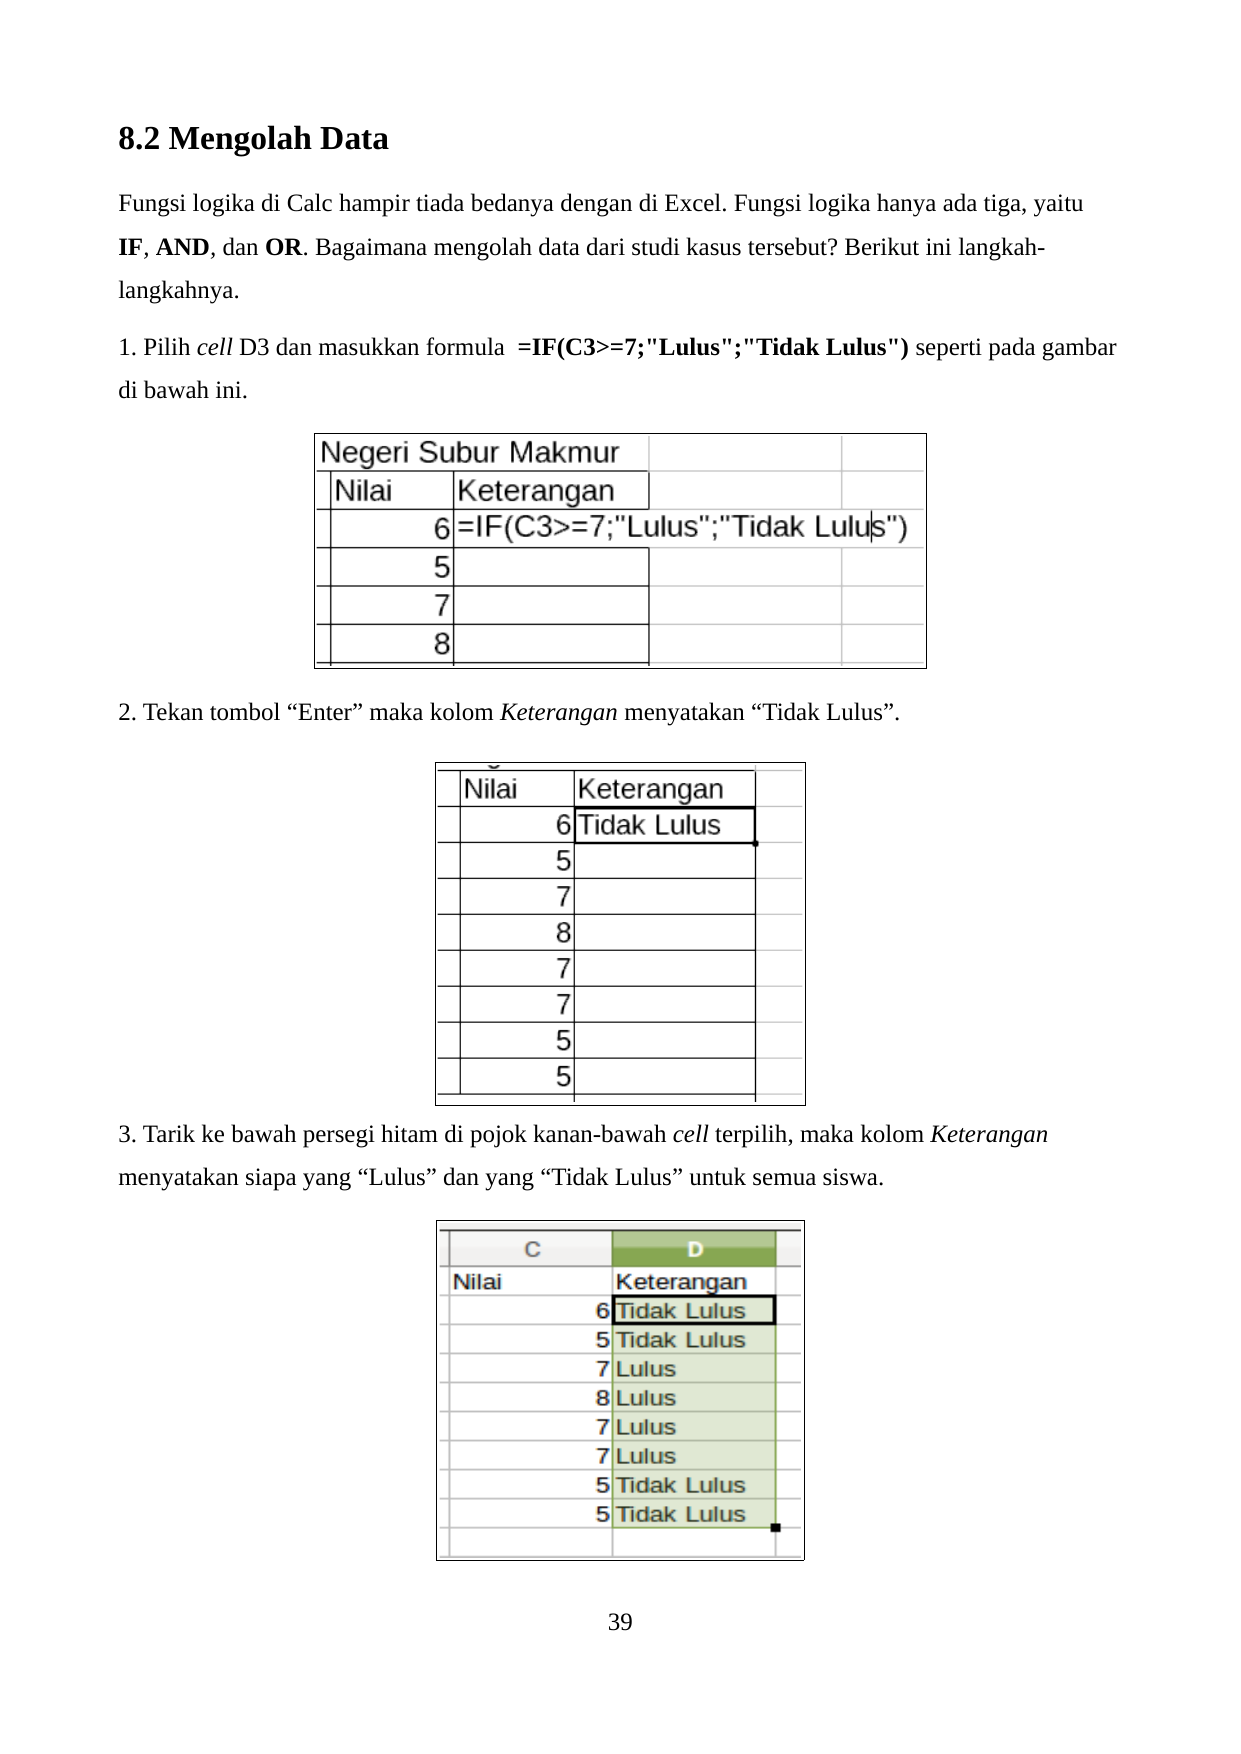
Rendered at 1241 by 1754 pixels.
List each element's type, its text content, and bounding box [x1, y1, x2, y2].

text Fungsi logika di Calc hampir tiada bedanya dengan di Excel. Fungsi logika hanya ada tiga, yaitu IF, AND, dan OR. Bagaimana mengolah data dari studi kasus tersebut? Berikut ini langkah-langkahnya. [118, 188, 1122, 303]
text 1. Pilih cell D3 dan masukkan formula =IF(C3>=7;"Lulus";"Tidak Lulus") seperti pada gambar di bawah ini. [118, 332, 1122, 404]
subtitle 8.2 Mengolah Data [118, 118, 1122, 157]
picture [439, 1223, 801, 1558]
text 2. Tekan tombol “Enter” maka kolom Keterangan menyatakan “Tidak Lulus”. [118, 697, 1122, 726]
text 3. Tarik ke bawah persegi hitam di pojok kanan-bawah cell terpilih, maka kolom Keterangan menyatakan siapa yang “Lulus” dan yang “Tidak Lulus” untuk semua siswa. [118, 754, 1122, 1191]
picture [437, 765, 803, 1102]
picture [316, 436, 924, 666]
